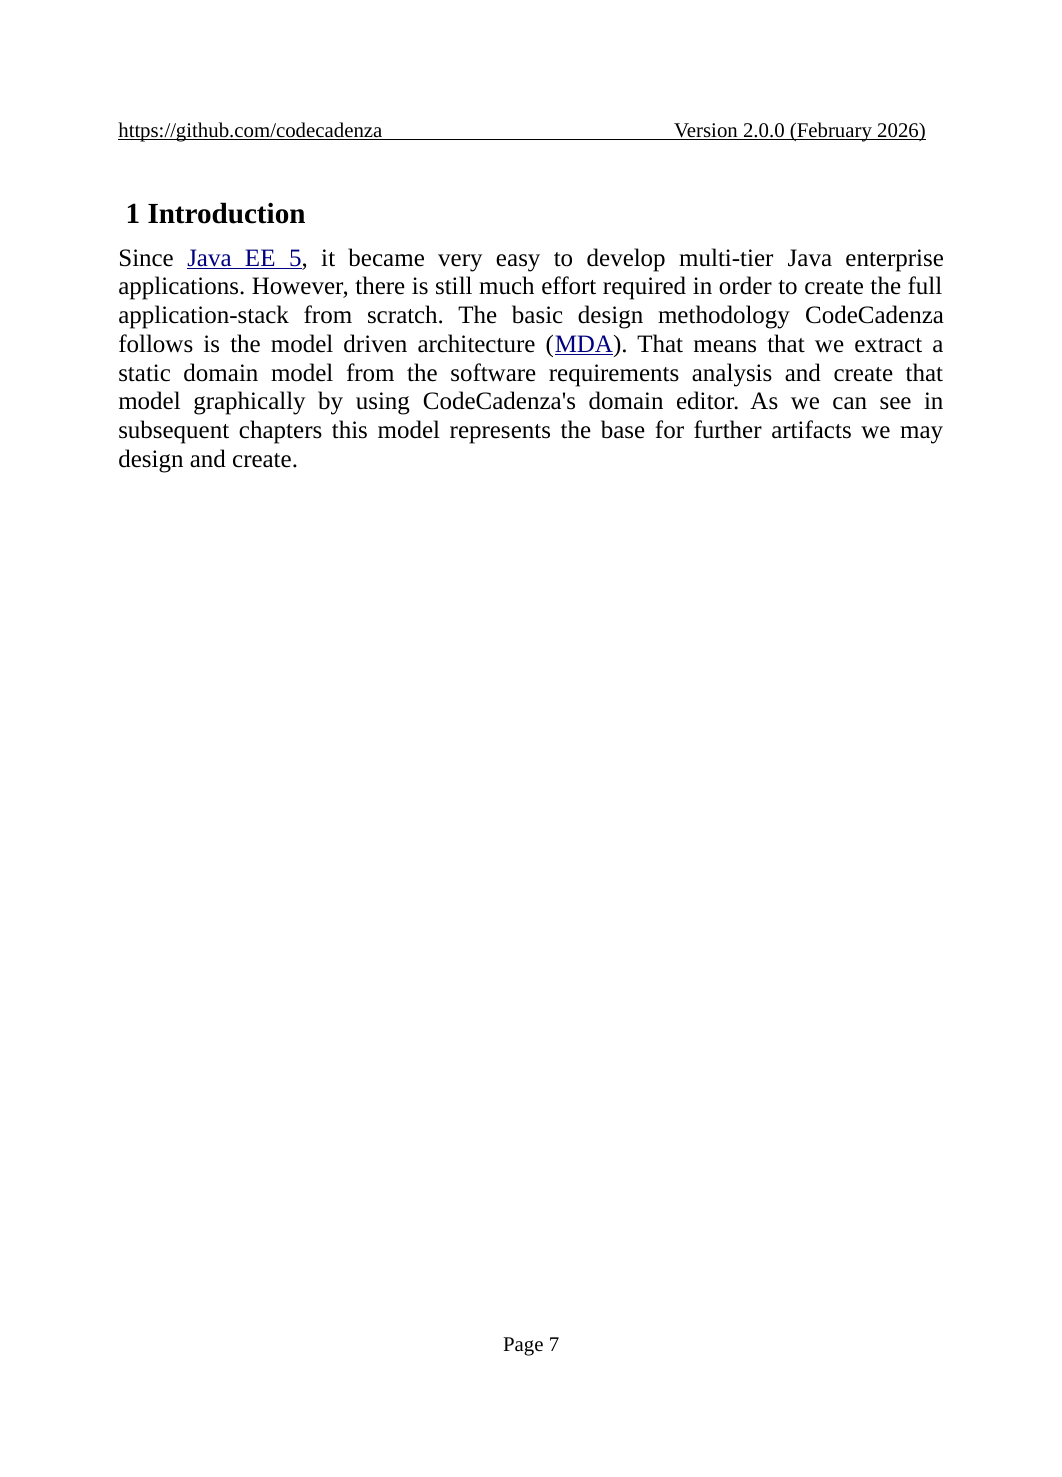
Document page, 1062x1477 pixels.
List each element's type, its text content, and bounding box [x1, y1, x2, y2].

subtitle Introduction [118, 197, 944, 230]
text Since Java EE 5, it became very easy to develop multi-tier Java enterprise applications. However, there is still much effort required in order to create the full application-stack from scratch. The basic design methodology CodeCadenza follows is the model driven architecture (MDA). That means that we extract a static domain model from the software requirements analysis and create that model graphically by using CodeCadenza's domain editor. As we can see in subsequent chapters this model represents the base for further artifacts we may design and create. [118, 243, 944, 473]
